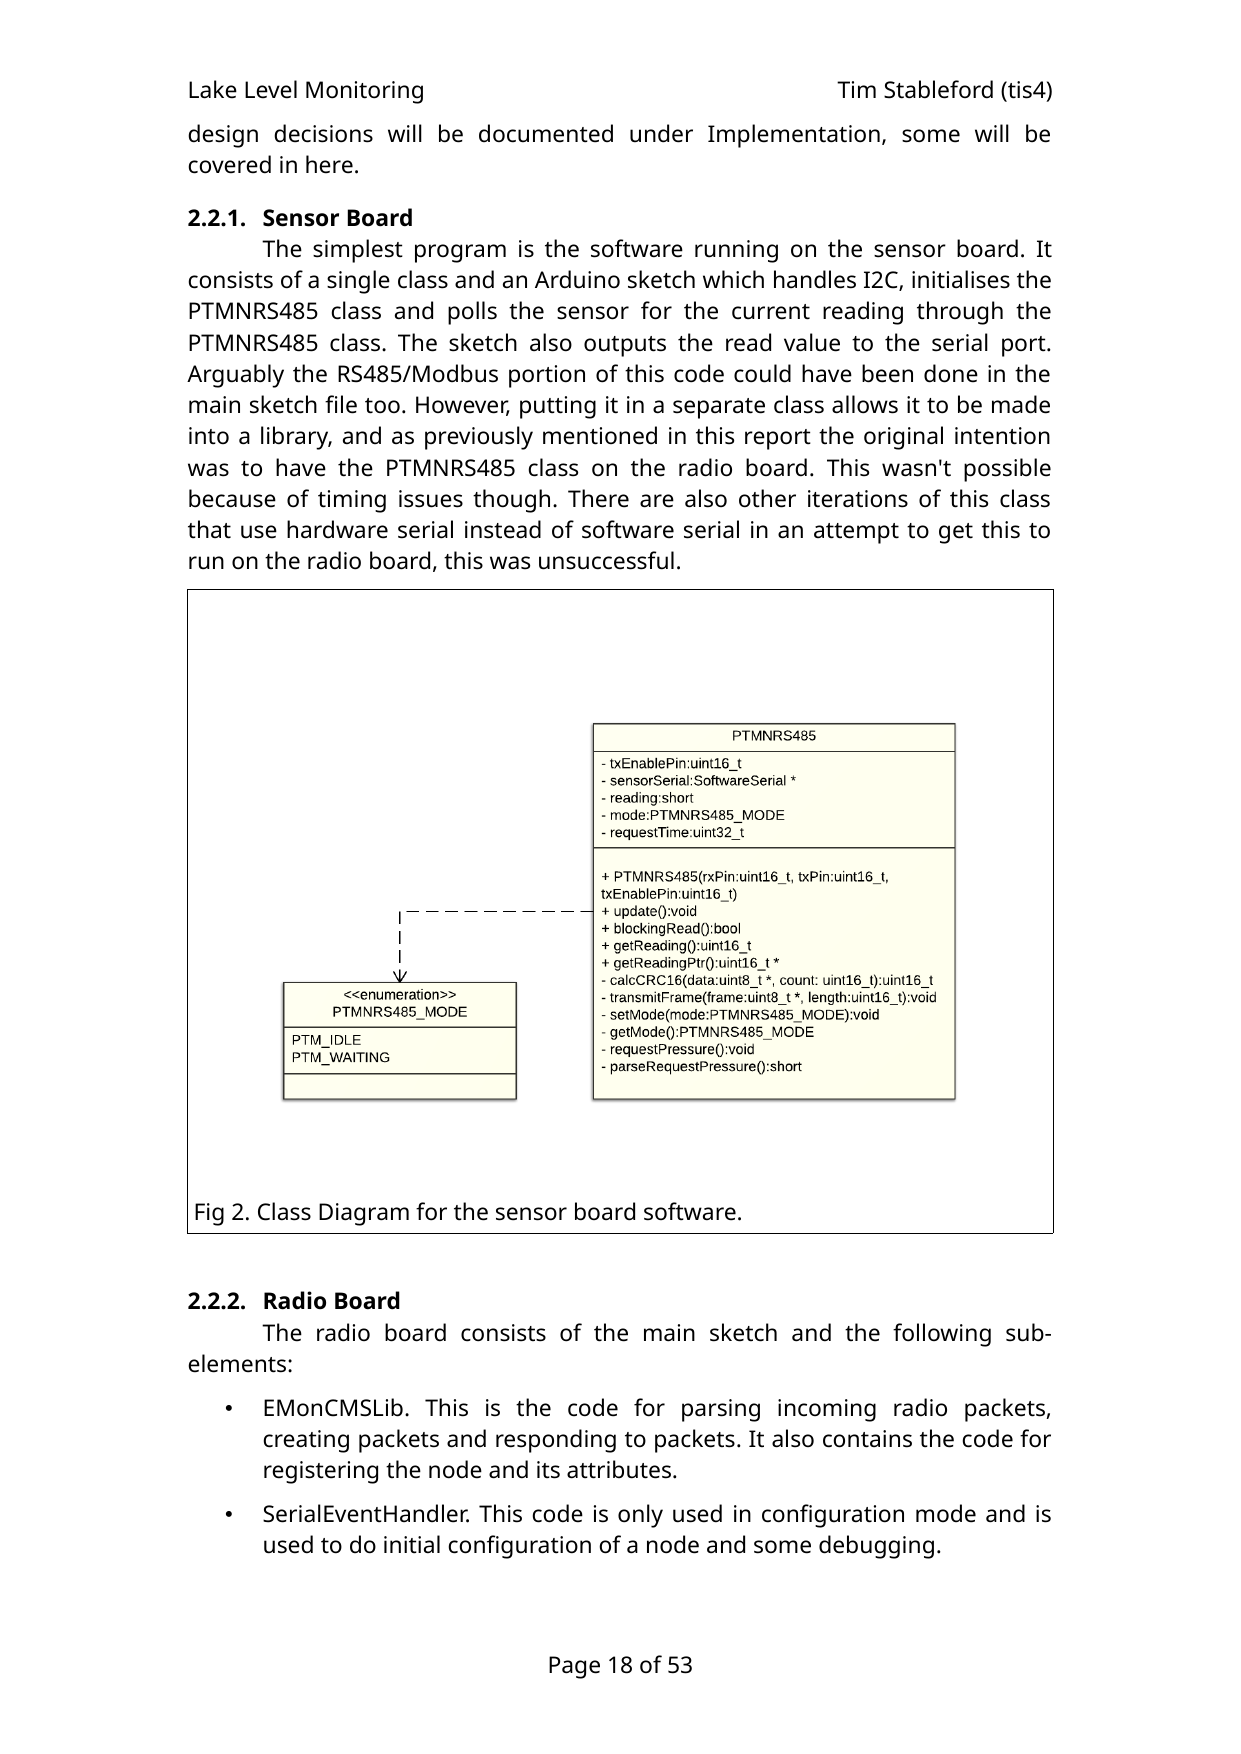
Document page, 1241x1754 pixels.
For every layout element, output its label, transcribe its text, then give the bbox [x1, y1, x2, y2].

table_header Fig 2. Class Diagram for the sensor board software. [188, 590, 1053, 1233]
text The radio board consists of the main sketch and the following sub-elements: [187, 1317, 1053, 1379]
subtitle Radio Board [187, 1285, 1053, 1317]
subtitle Sensor Board [187, 201, 1053, 233]
list SerialEventHandler. This code is only used in configuration mode and is used to do initial configuration of a node and some debugging. [225, 1498, 1053, 1560]
text The simplest program is the software running on the sensor board. It consists of a single class and an Arduino sketch which handles I2C, initialises the PTMNRS485 class and polls the sensor for the current reading through the PTMNRS485 class. The sketch also outputs the read value to the serial port. Arguably the RS485/Modbus portion of this code could have been done in the main sketch file too. However, putting it in a separate class allows it to be made into a library, and as previously mentioned in this report the original intention was to have the PTMNRS485 class on the radio board. This wasn't possible because of timing issues though. There are also other iterations of this class that use hardware serial instead of software serial in an attempt to get this to run on the radio board, this was unsuccessful. [187, 233, 1053, 576]
text design decisions will be documented under Implementation, some will be covered in here. [187, 118, 1053, 181]
list EMonCMSLib. This is the code for parsing incoming radio packets, creating packets and responding to packets. It also contains the code for registering the node and its attributes. [225, 1392, 1053, 1485]
picture [193, 594, 1047, 1197]
